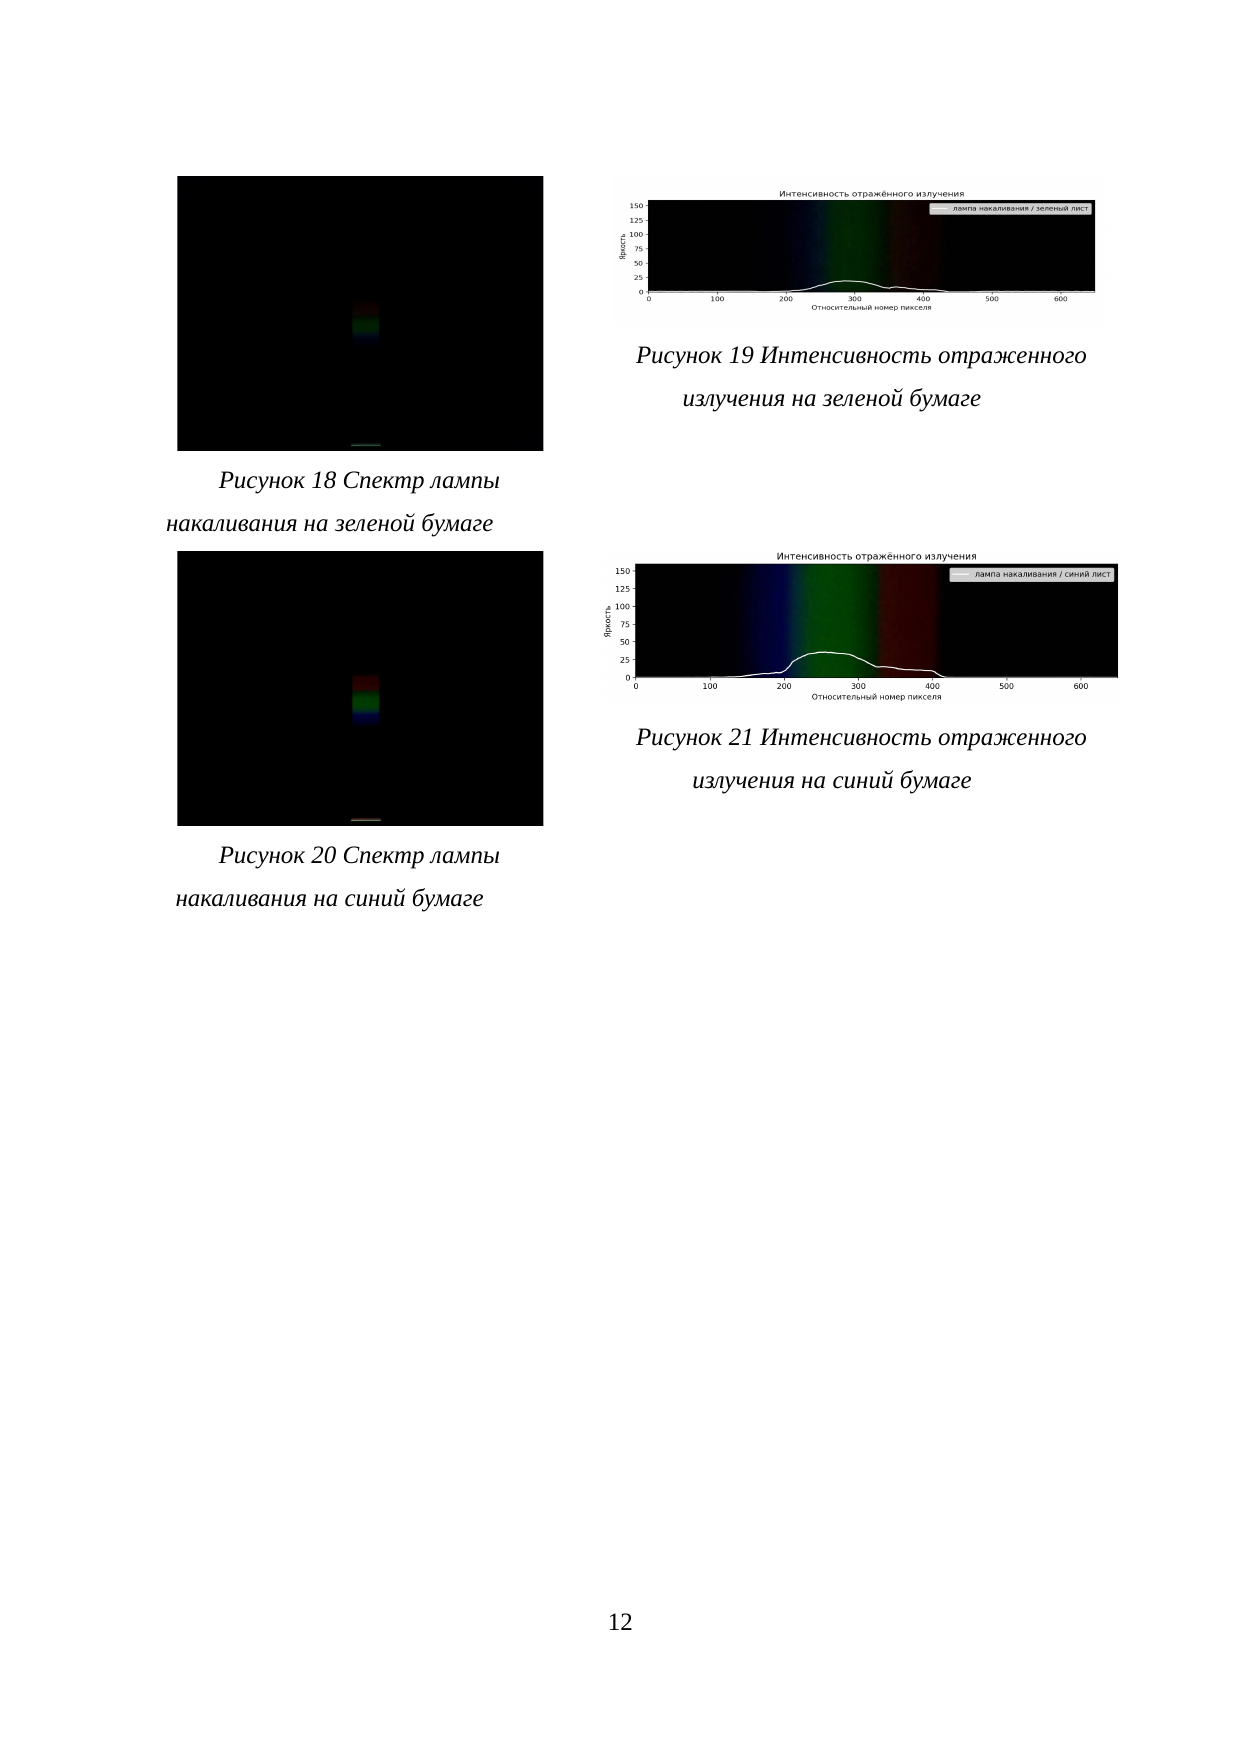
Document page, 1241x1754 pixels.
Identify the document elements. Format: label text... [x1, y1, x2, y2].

picture [177, 551, 544, 826]
picture [602, 551, 1123, 708]
table_cell Рисунок 18 Спектр лампы накаливания на зеленой бумаге [118, 176, 543, 551]
table_cell Рисунок 21 Интенсивность отраженного излучения на синий бумаге [543, 551, 1123, 927]
table_cell Рисунок 19 Интенсивность отраженного излучения на зеленой бумаге [543, 176, 1123, 551]
picture [177, 176, 544, 451]
picture [614, 176, 1111, 326]
table_cell Рисунок 20 Спектр лампы накаливания на синий бумаге [118, 551, 543, 927]
